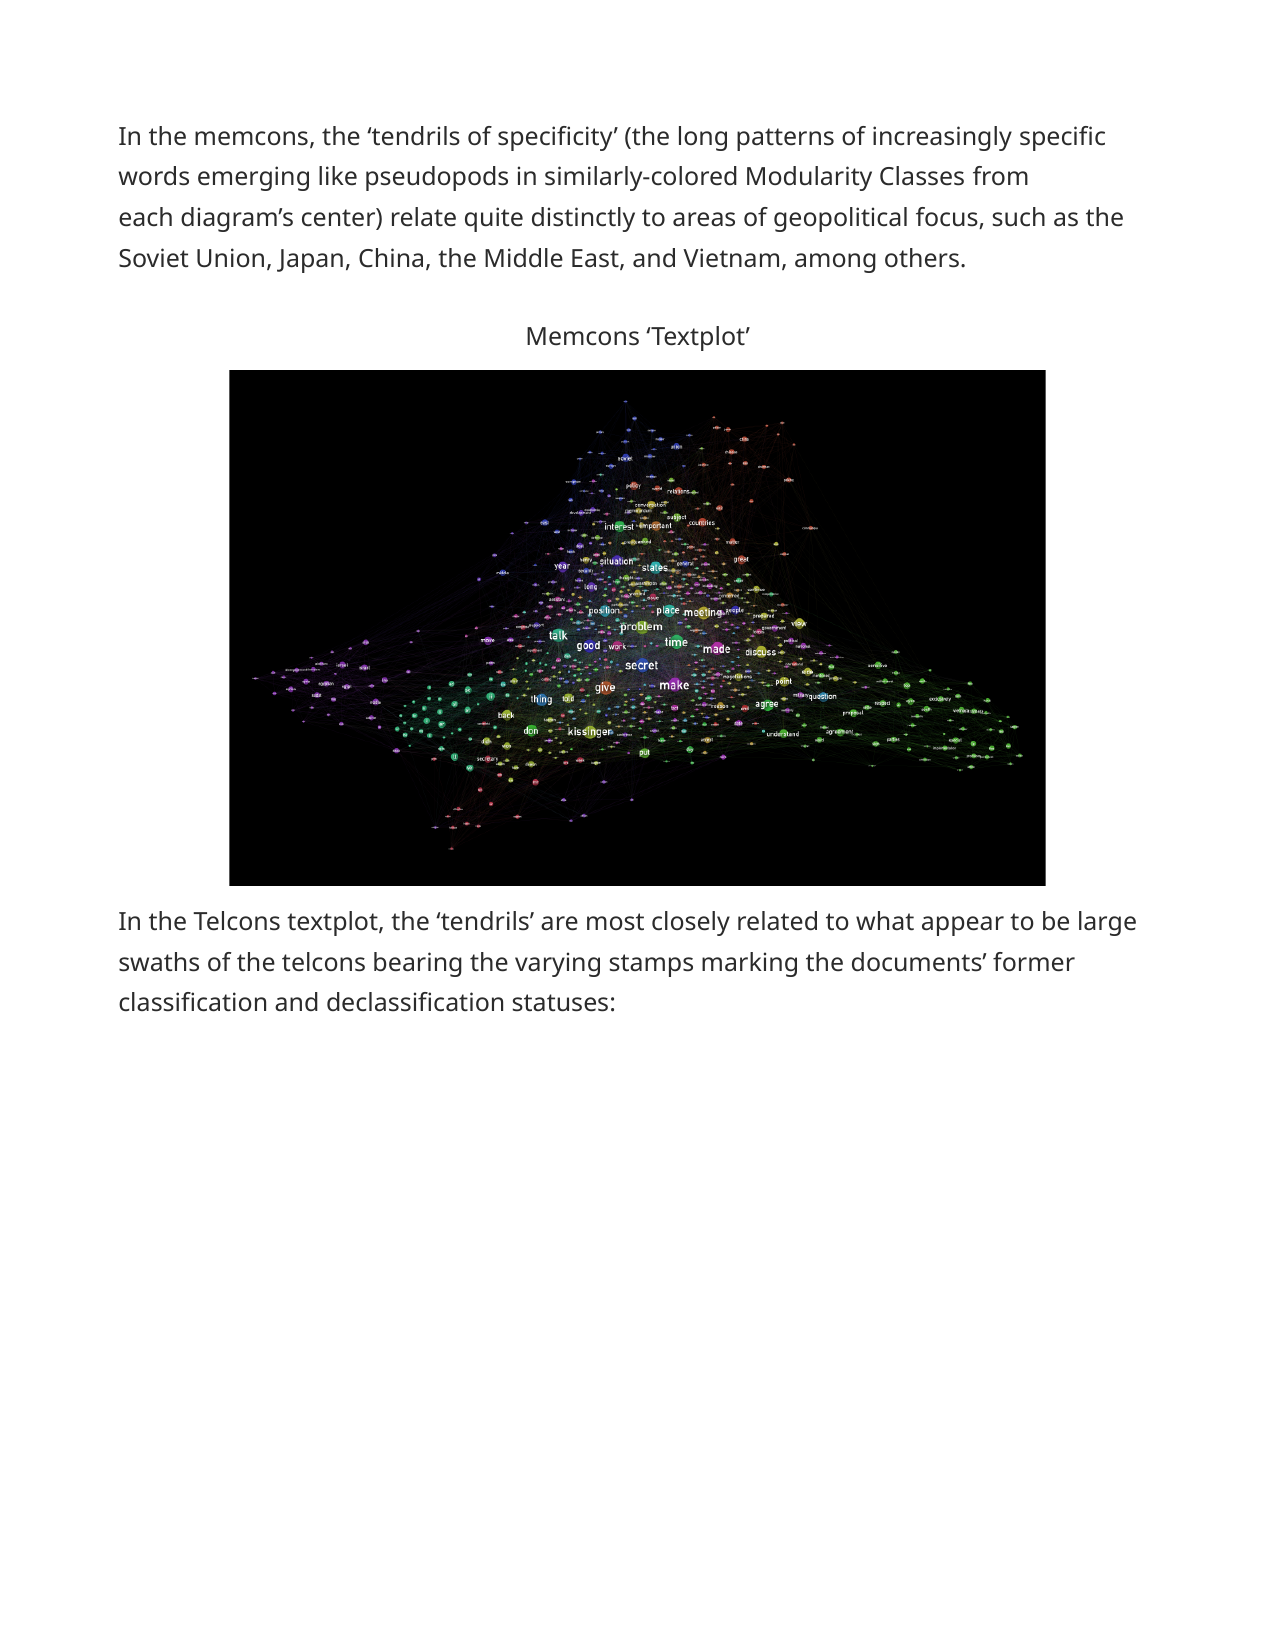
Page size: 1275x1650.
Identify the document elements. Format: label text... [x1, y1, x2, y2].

text Memcons ‘Textplot’ [118, 319, 1157, 897]
text In the Telcons textplot, the ‘tendrils’ are most closely related to what appear to be large swaths of the telcons bearing the varying stamps marking the documents’ former classification and declassification statuses: [118, 903, 1157, 1019]
text In the memcons, the ‘tendrils of specificity’ (the long patterns of increasingly specific words emerging like pseudopods in similarly-colored Modularity Classes from each diagram’s center) relate quite distinctly to areas of geopolitical focus, such as the Soviet Union, Japan, China, the Middle East, and Vietnam, among others. [118, 118, 1157, 275]
picture [229, 370, 1046, 886]
